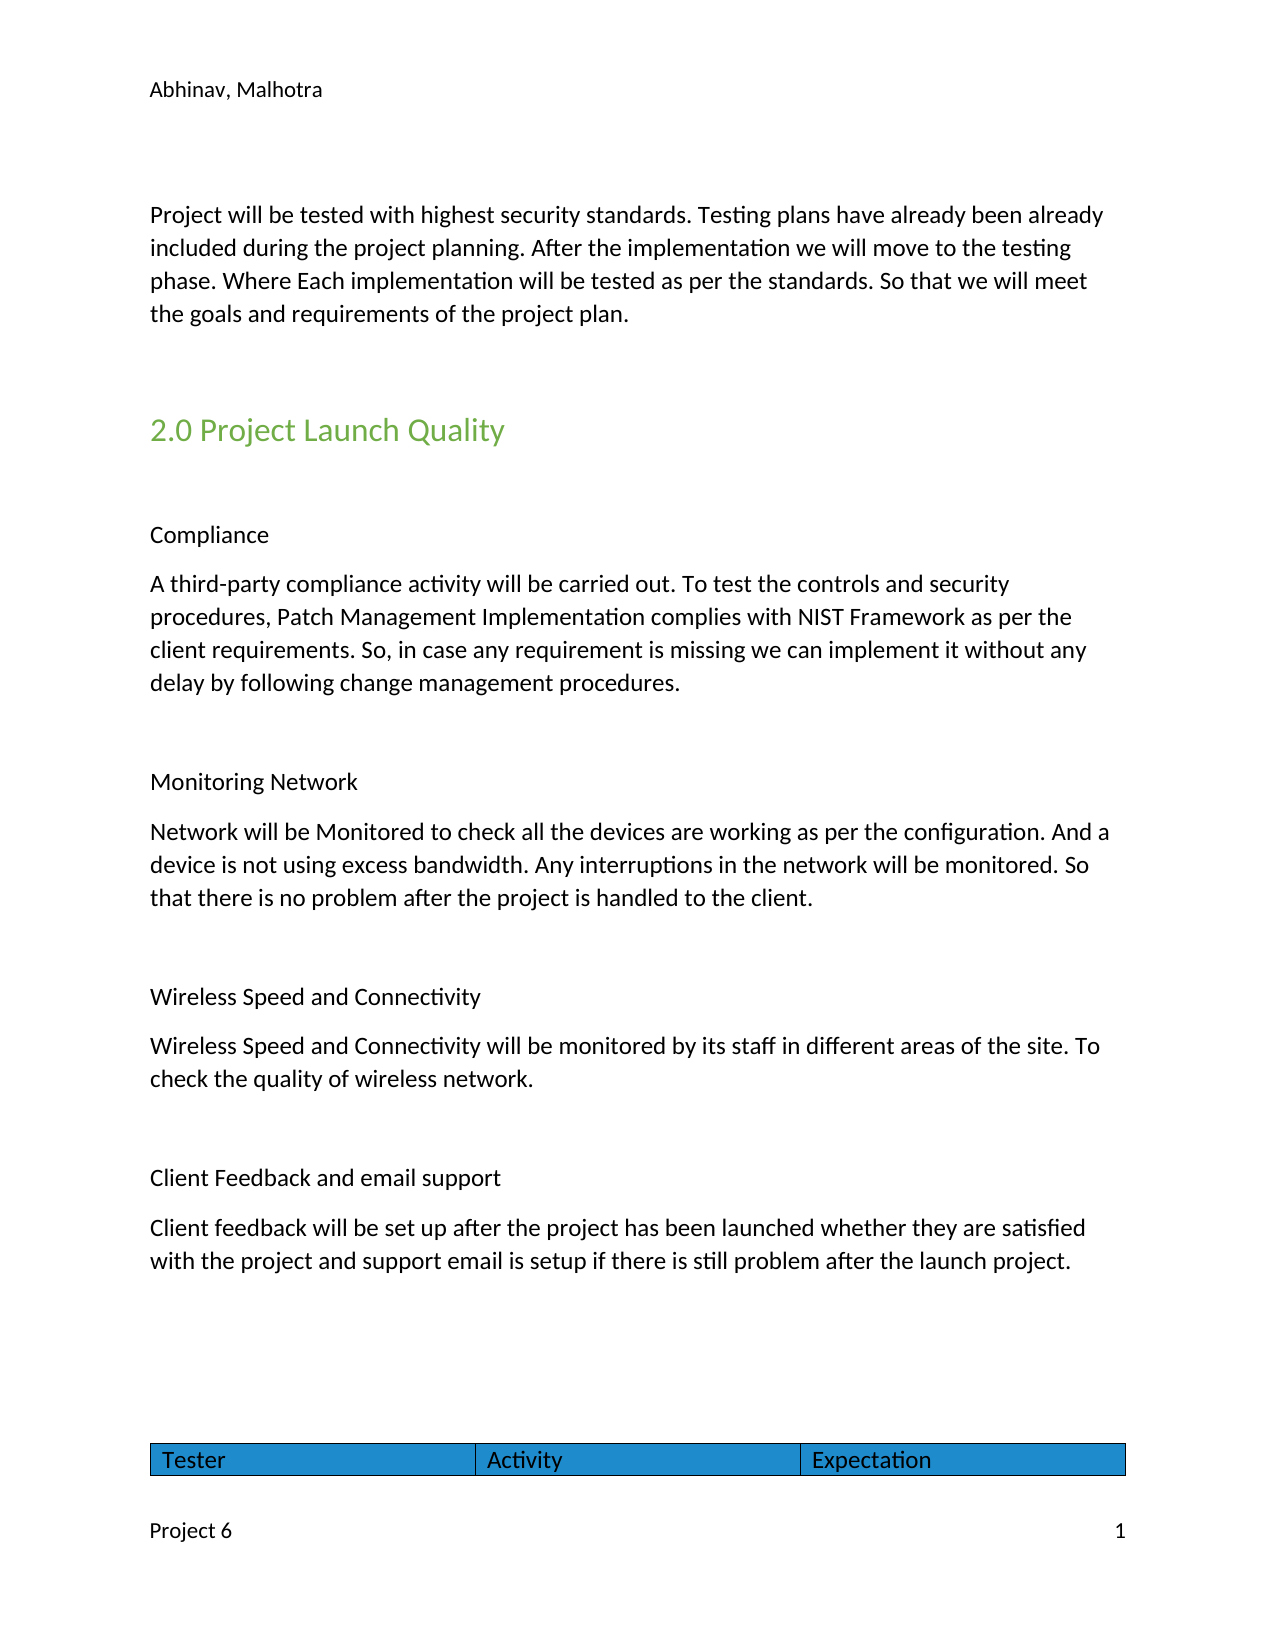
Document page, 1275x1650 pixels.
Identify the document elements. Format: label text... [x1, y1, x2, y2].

text 2.0 Project Launch Quality [150, 408, 1125, 449]
text Wireless Speed and Connectivity [150, 981, 1125, 1011]
table_header Expectation [801, 1444, 1125, 1475]
text Monitoring Network [150, 766, 1125, 797]
text Project will be tested with highest security standards. Testing plans have already been already included during the project planning. After the implementation we will move to the testing phase. Where Each implementation will be tested as per the standards. So that we will meet the goals and requirements of the project plan. [150, 199, 1125, 329]
table_header Activity [476, 1444, 800, 1475]
text A third-party compliance activity will be carried out. To test the controls and security procedures, Patch Management Implementation complies with NIST Framework as per the client requirements. So, in case any requirement is missing we can implement it without any delay by following change management procedures. [150, 568, 1125, 698]
text Compliance [150, 519, 1125, 549]
table_header Tester [151, 1444, 475, 1475]
text Client Feedback and email support [150, 1162, 1125, 1193]
text Network will be Monitored to check all the devices are working as per the configuration. And a device is not using excess bandwidth. Any interruptions in the network will be monitored. So that there is no problem after the project is handled to the client. [150, 816, 1125, 912]
text Wireless Speed and Connectivity will be monitored by its staff in different areas of the site. To check the quality of wireless network. [150, 1030, 1125, 1094]
text Client feedback will be set up after the project has been launched whether they are satisfied with the project and support email is setup if there is still problem after the launch project. [150, 1212, 1125, 1276]
